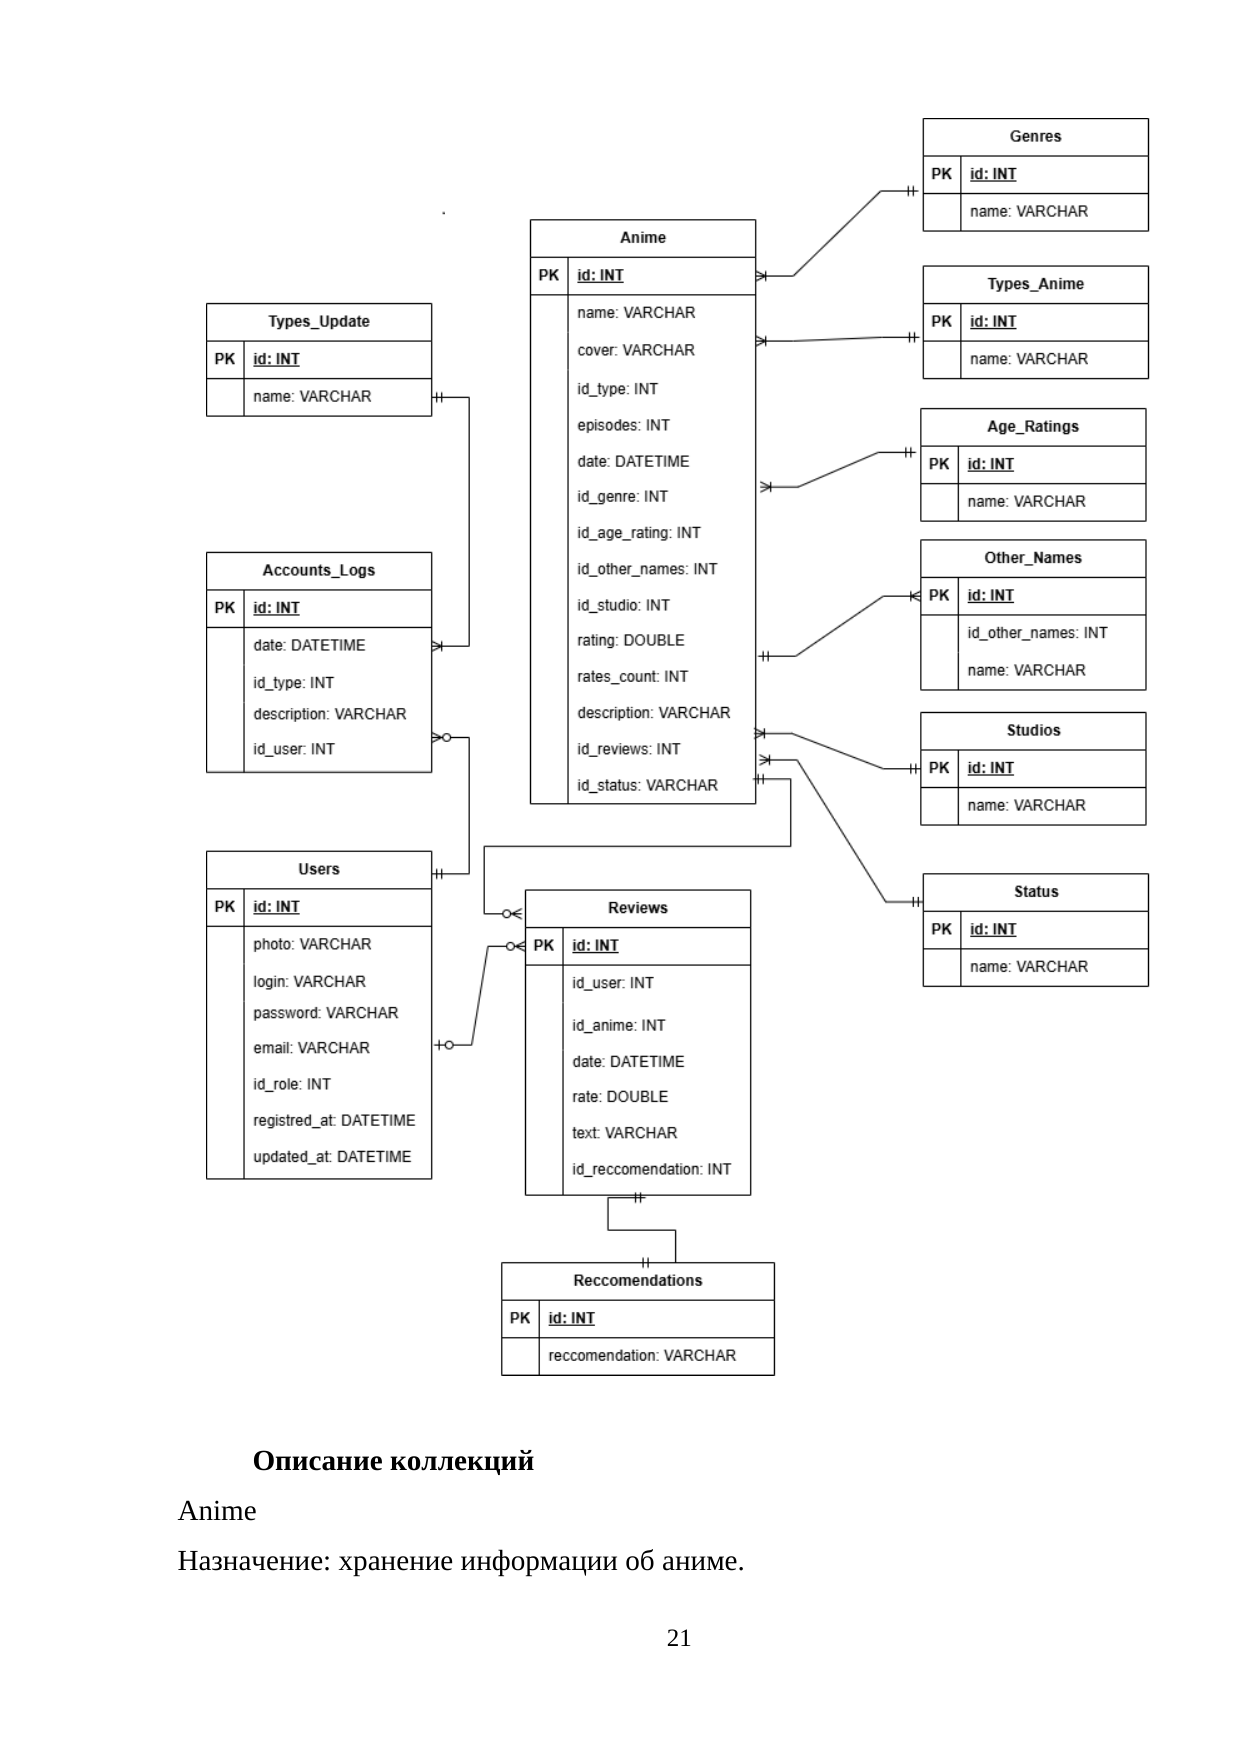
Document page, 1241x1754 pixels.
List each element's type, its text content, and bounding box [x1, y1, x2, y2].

text Anime [177, 1493, 1181, 1527]
text Описание коллекций [177, 1443, 1181, 1476]
text Назначение: хранение информации об аниме. [177, 1543, 1181, 1577]
picture [206, 118, 1153, 1376]
